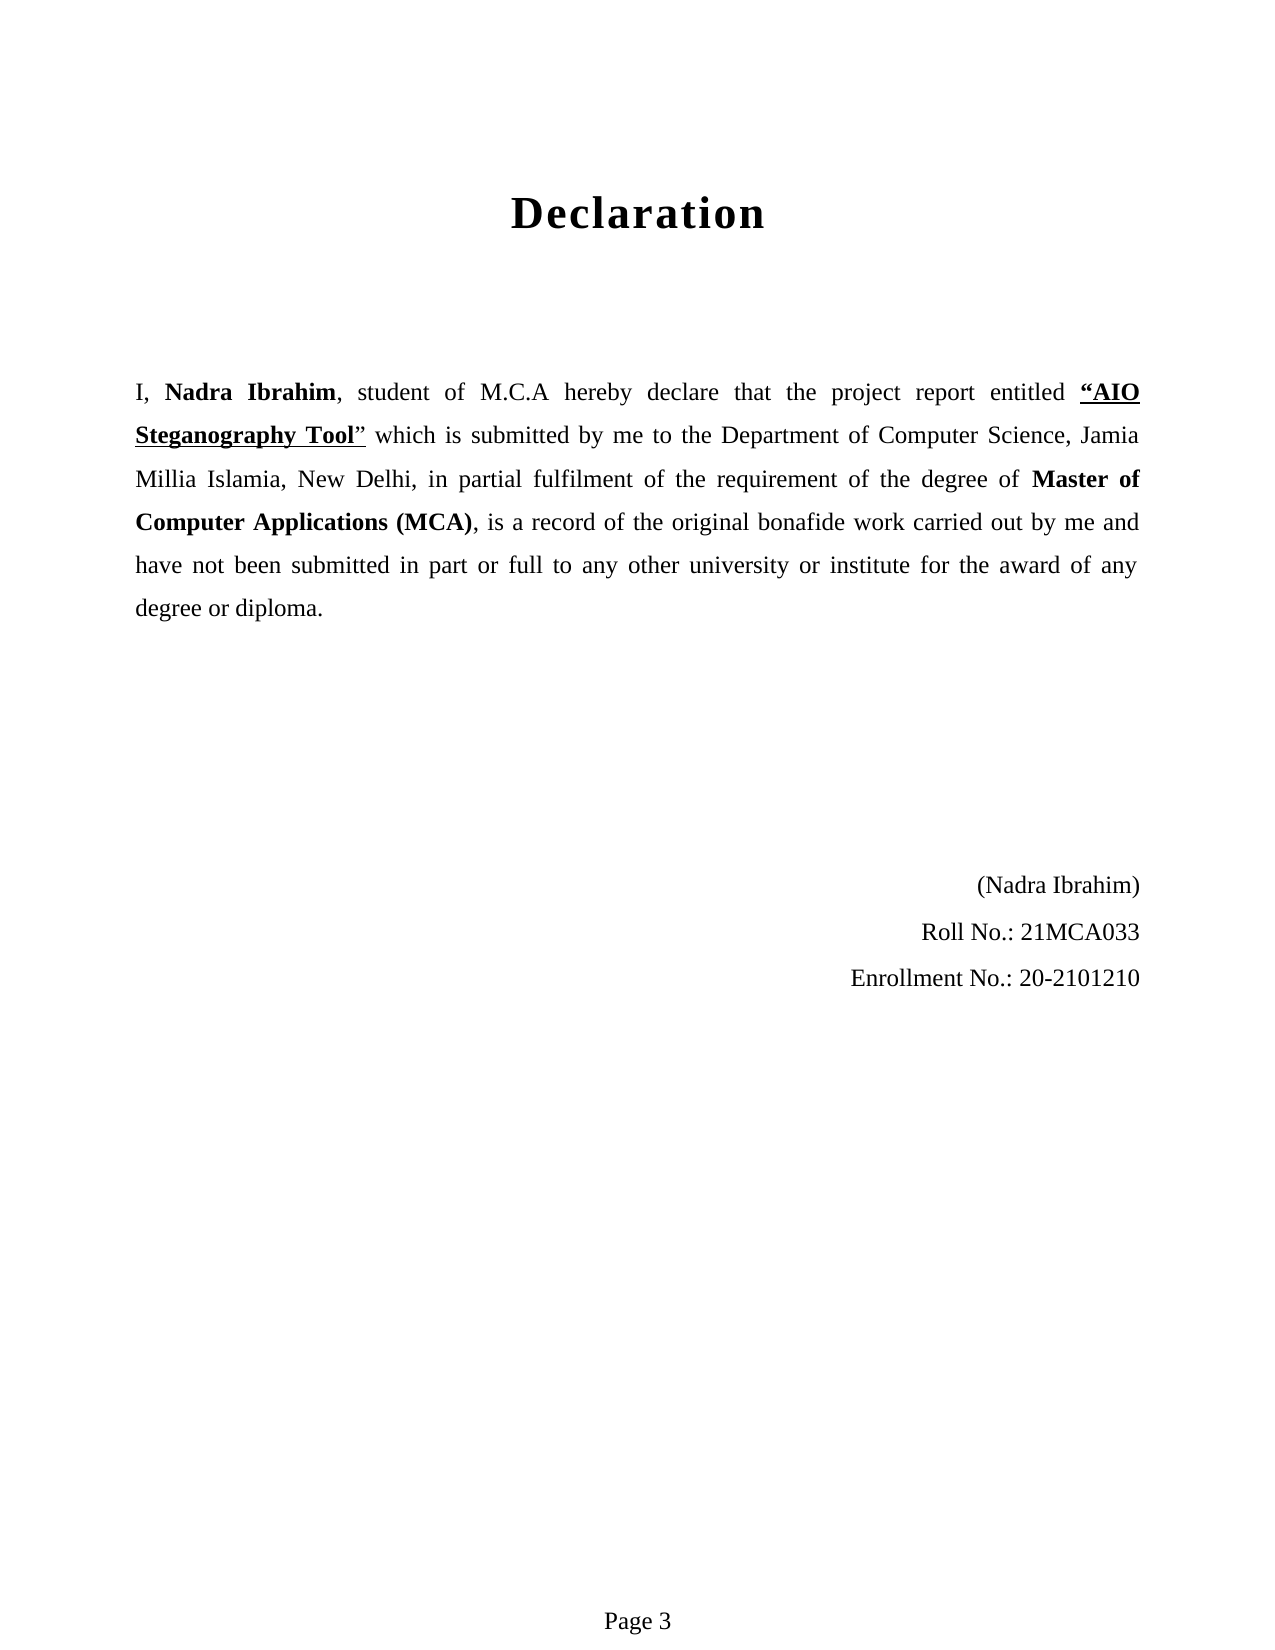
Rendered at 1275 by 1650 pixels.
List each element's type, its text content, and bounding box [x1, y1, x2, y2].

text (Nadra Ibrahim) [135, 871, 1140, 899]
text I, Nadra Ibrahim, student of M.C.A hereby declare that the project report entitled “AIO Steganography Tool” which is submitted by me to the Department of Computer Science, Jamia Millia Islamia, New Delhi, in partial fulfilment of the requirement of the degree of Master of Computer Applications (MCA), is a record of the original bonafide work carried out by me and have not been submitted in part or full to any other university or institute for the award of any degree or diploma. [135, 377, 1140, 622]
text Roll No.: 21MCA033 [135, 917, 1140, 946]
text Enrollment No.: 20-2101210 [135, 963, 1140, 992]
text Declaration [135, 186, 1140, 239]
